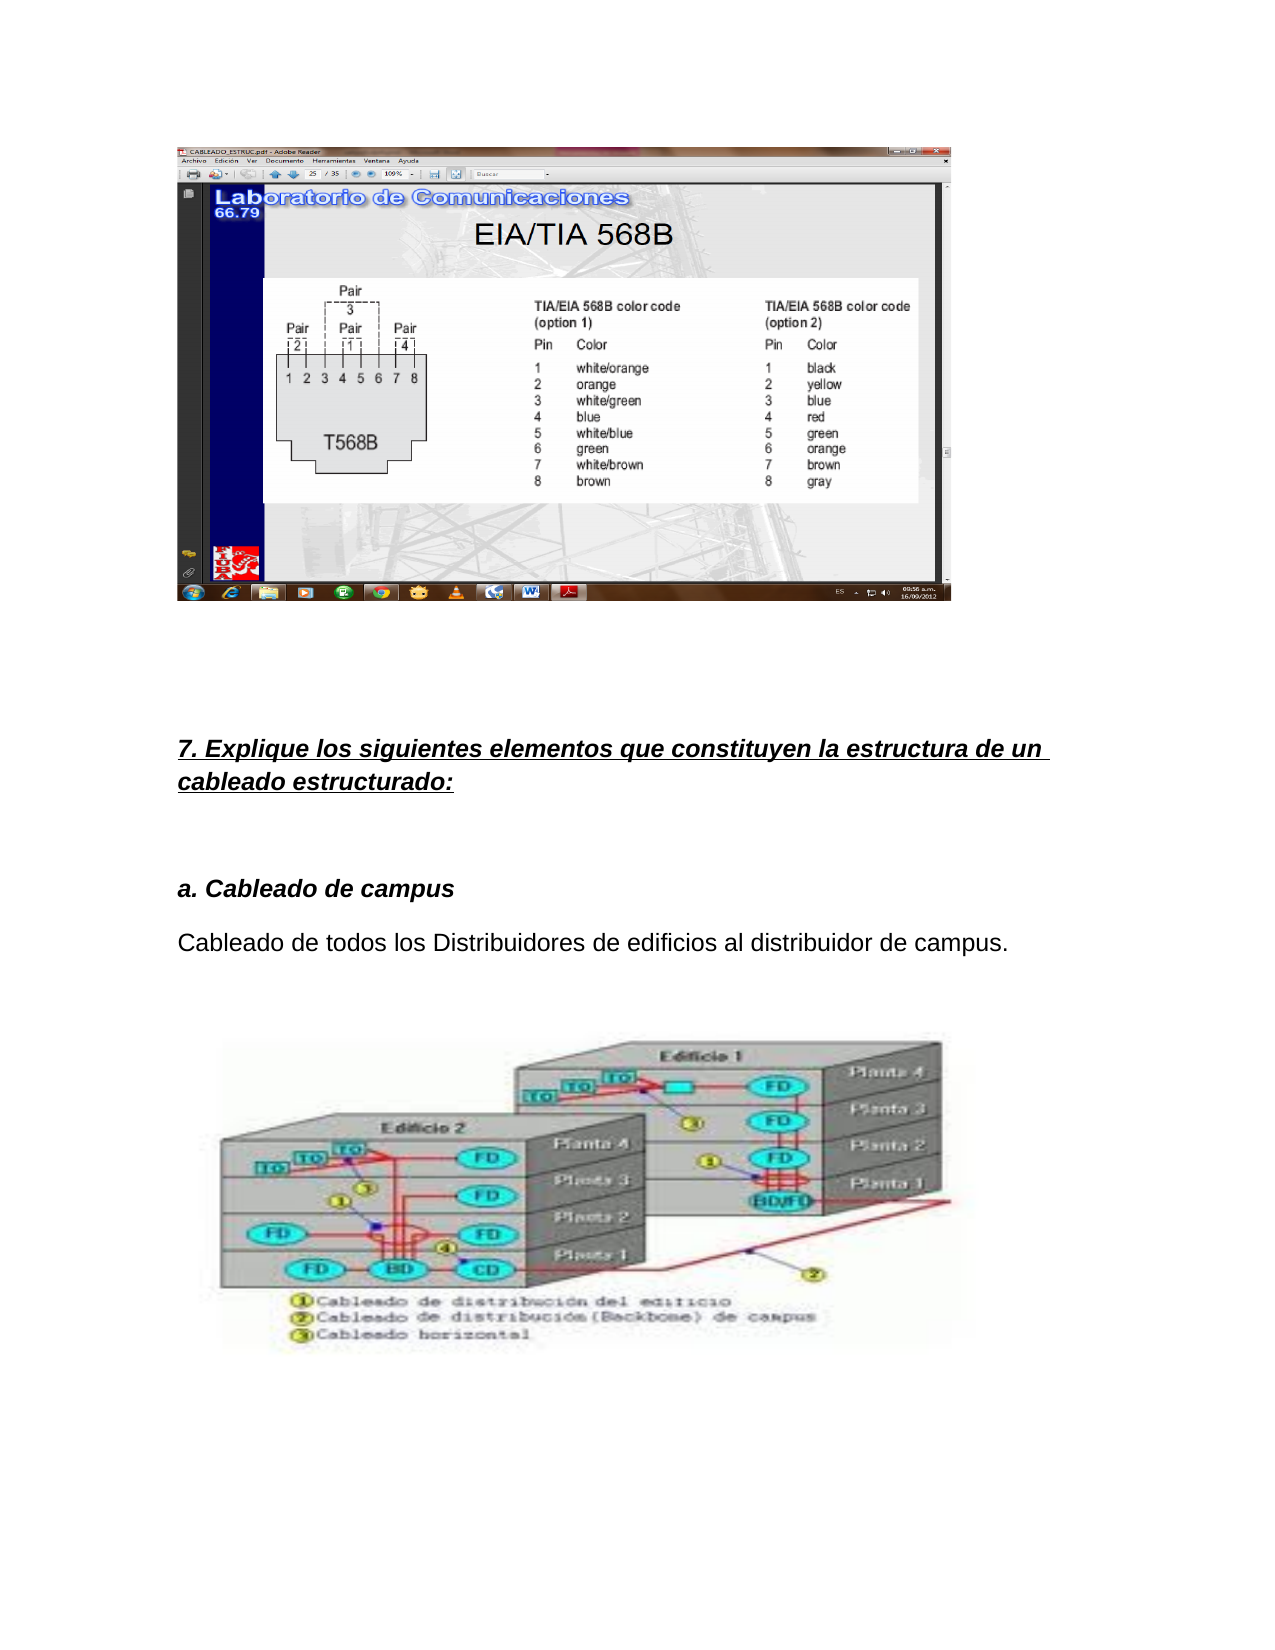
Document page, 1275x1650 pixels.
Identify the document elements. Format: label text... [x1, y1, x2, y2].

picture [177, 982, 993, 1365]
picture [177, 147, 952, 601]
text Cableado de todos los Distribuidores de edificios al distribuidor de campus. [177, 928, 1098, 957]
text 7. Explique los siguientes elementos que constituyen la estructura de un cableado estructurado: [177, 734, 1098, 796]
text a. Cableado de campus [177, 874, 1098, 903]
